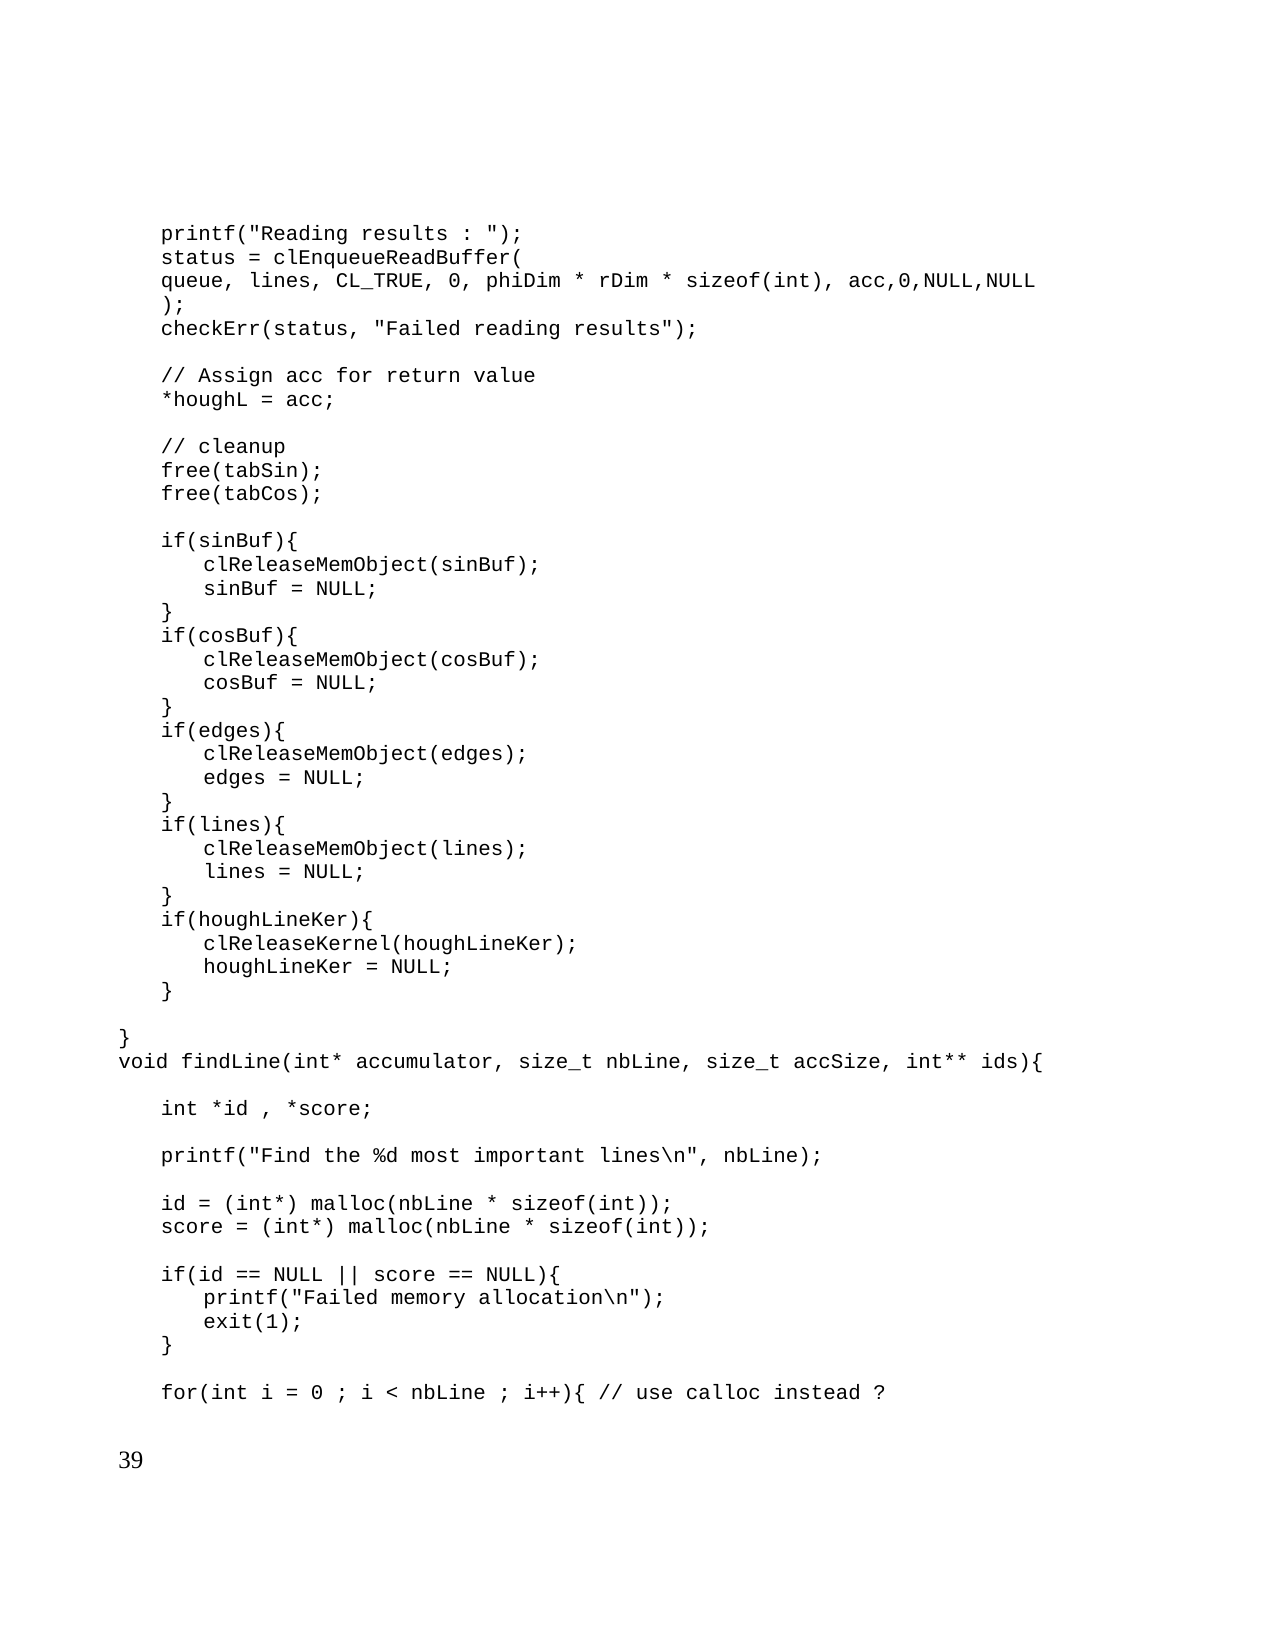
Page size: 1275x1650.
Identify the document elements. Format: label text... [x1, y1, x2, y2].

text id = (int*) malloc(nbLine * sizeof(int)); [118, 1193, 1157, 1216]
text status = clEnqueueReadBuffer( [118, 247, 1157, 270]
text houghLineKer = NULL; [118, 956, 1157, 980]
text if(lines){ [118, 814, 1157, 838]
text if(cosBuf){ [118, 625, 1157, 649]
text cosBuf = NULL; [118, 672, 1157, 696]
text score = (int*) malloc(nbLine * sizeof(int)); [118, 1216, 1157, 1240]
text lines = NULL; [118, 862, 1157, 885]
text clReleaseMemObject(edges); [118, 743, 1157, 767]
text } [118, 885, 1157, 909]
text free(tabSin); [118, 459, 1157, 483]
text } [118, 1027, 1157, 1051]
text sinBuf = NULL; [118, 578, 1157, 601]
text *houghL = acc; [118, 389, 1157, 412]
text ); [118, 294, 1157, 318]
text } [118, 980, 1157, 1003]
text for(int i = 0 ; i < nbLine ; i++){ // use calloc instead ? [118, 1382, 1157, 1405]
text clReleaseMemObject(sinBuf); [118, 554, 1157, 578]
text // Assign acc for return value [118, 365, 1157, 389]
text checkErr(status, "Failed reading results"); [118, 318, 1157, 341]
text int *id , *score; [118, 1098, 1157, 1122]
text printf("Reading results : "); [118, 223, 1157, 247]
text } [118, 791, 1157, 814]
text clReleaseMemObject(lines); [118, 838, 1157, 862]
text // cleanup [118, 436, 1157, 459]
text if(houghLineKer){ [118, 909, 1157, 932]
text } [118, 696, 1157, 720]
text edges = NULL; [118, 767, 1157, 791]
text if(sinBuf){ [118, 531, 1157, 554]
text queue, lines, CL_TRUE, 0, phiDim * rDim * sizeof(int), acc,0,NULL,NULL [118, 270, 1157, 294]
text clReleaseMemObject(cosBuf); [118, 649, 1157, 672]
text free(tabCos); [118, 483, 1157, 507]
text } [118, 601, 1157, 625]
text if(id == NULL || score == NULL){ [118, 1263, 1157, 1287]
text } [118, 1334, 1157, 1358]
text if(edges){ [118, 720, 1157, 743]
text printf("Find the %d most important lines\n", nbLine); [118, 1145, 1157, 1169]
text clReleaseKernel(houghLineKer); [118, 932, 1157, 956]
text void findLine(int* accumulator, size_t nbLine, size_t accSize, int** ids){ [118, 1051, 1157, 1074]
text exit(1); [118, 1311, 1157, 1334]
text printf("Failed memory allocation\n"); [118, 1287, 1157, 1311]
